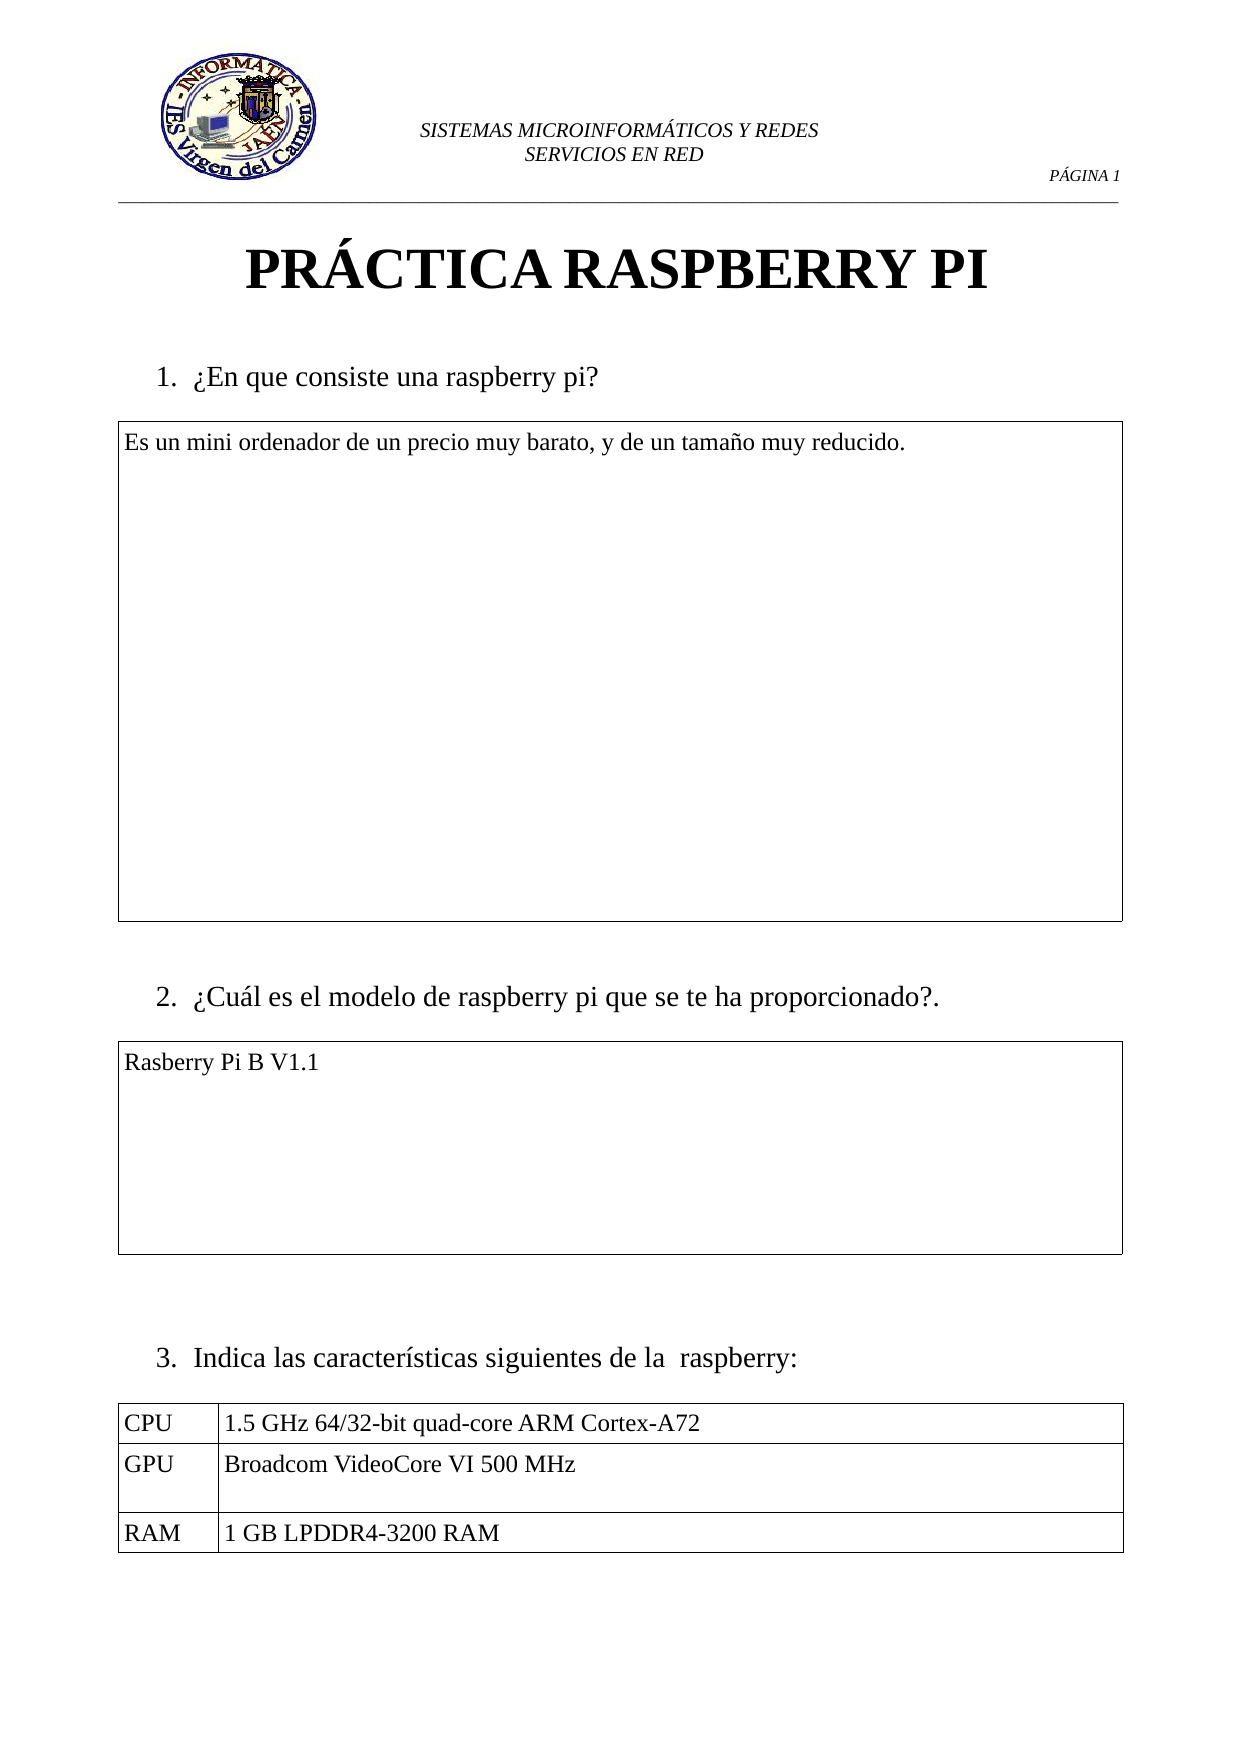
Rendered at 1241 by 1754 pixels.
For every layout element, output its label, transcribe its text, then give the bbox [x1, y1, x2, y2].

table_header 1.5 GHz 64/32-bit quad-core ARM Cortex-A72 [219, 1404, 1123, 1443]
table_header CPU [119, 1404, 218, 1443]
table_cell 1 GB LPDDR4-3200 RAM [219, 1513, 1123, 1552]
table_cell GPU [119, 1444, 218, 1512]
list Indica las características siguientes de la raspberry: [156, 1340, 1122, 1374]
list ¿Cuál es el modelo de raspberry pi que se te ha proporcionado?. [156, 979, 1122, 1012]
table_header Es un mini ordenador de un precio muy barato, y de un tamaño muy reducido. [119, 422, 1122, 921]
table_cell RAM [119, 1513, 218, 1552]
picture [161, 43, 319, 182]
table_header Rasberry Pi B V1.1 [119, 1042, 1122, 1254]
table_cell Broadcom VideoCore VI 500 MHz [219, 1444, 1123, 1512]
list ¿En que consiste una raspberry pi? [156, 359, 1122, 392]
text PRÁCTICA RASPBERRY PI [118, 234, 1122, 301]
